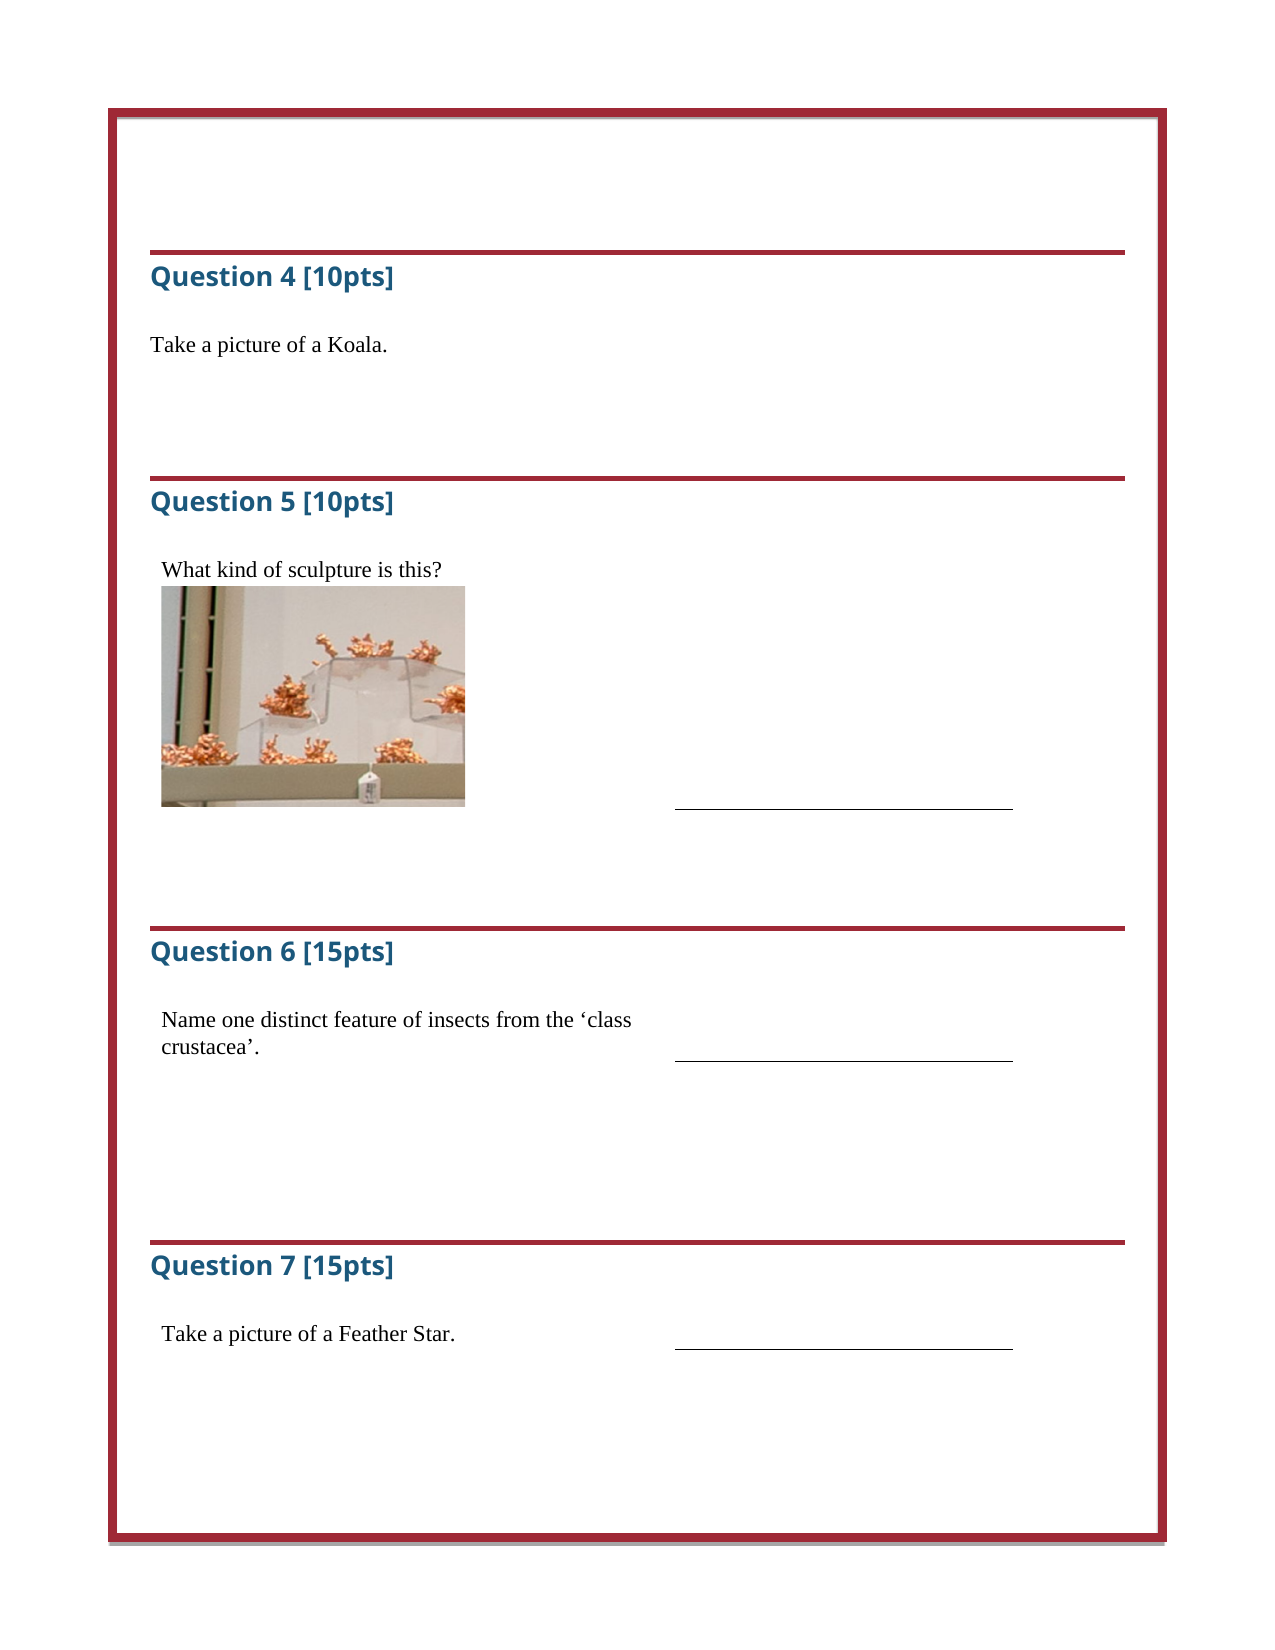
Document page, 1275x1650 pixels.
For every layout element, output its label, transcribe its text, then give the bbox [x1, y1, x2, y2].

subtitle Question 5 [10pts] [150, 481, 1125, 519]
table_header Take a picture of a Feather Star. [150, 1318, 675, 1349]
table_header What kind of sculpture is this? [150, 554, 675, 808]
table_header [675, 1318, 1012, 1349]
subtitle Question 6 [15pts] [150, 931, 1125, 970]
table_header [675, 1004, 1012, 1061]
text Take a picture of a Koala. [150, 331, 1125, 357]
subtitle Question 7 [15pts] [150, 1245, 1125, 1283]
table_header Name one distinct feature of insects from the ‘class crustacea’. [150, 1004, 675, 1061]
subtitle Question 4 [10pts] [150, 255, 1125, 294]
table_header [675, 554, 1012, 808]
